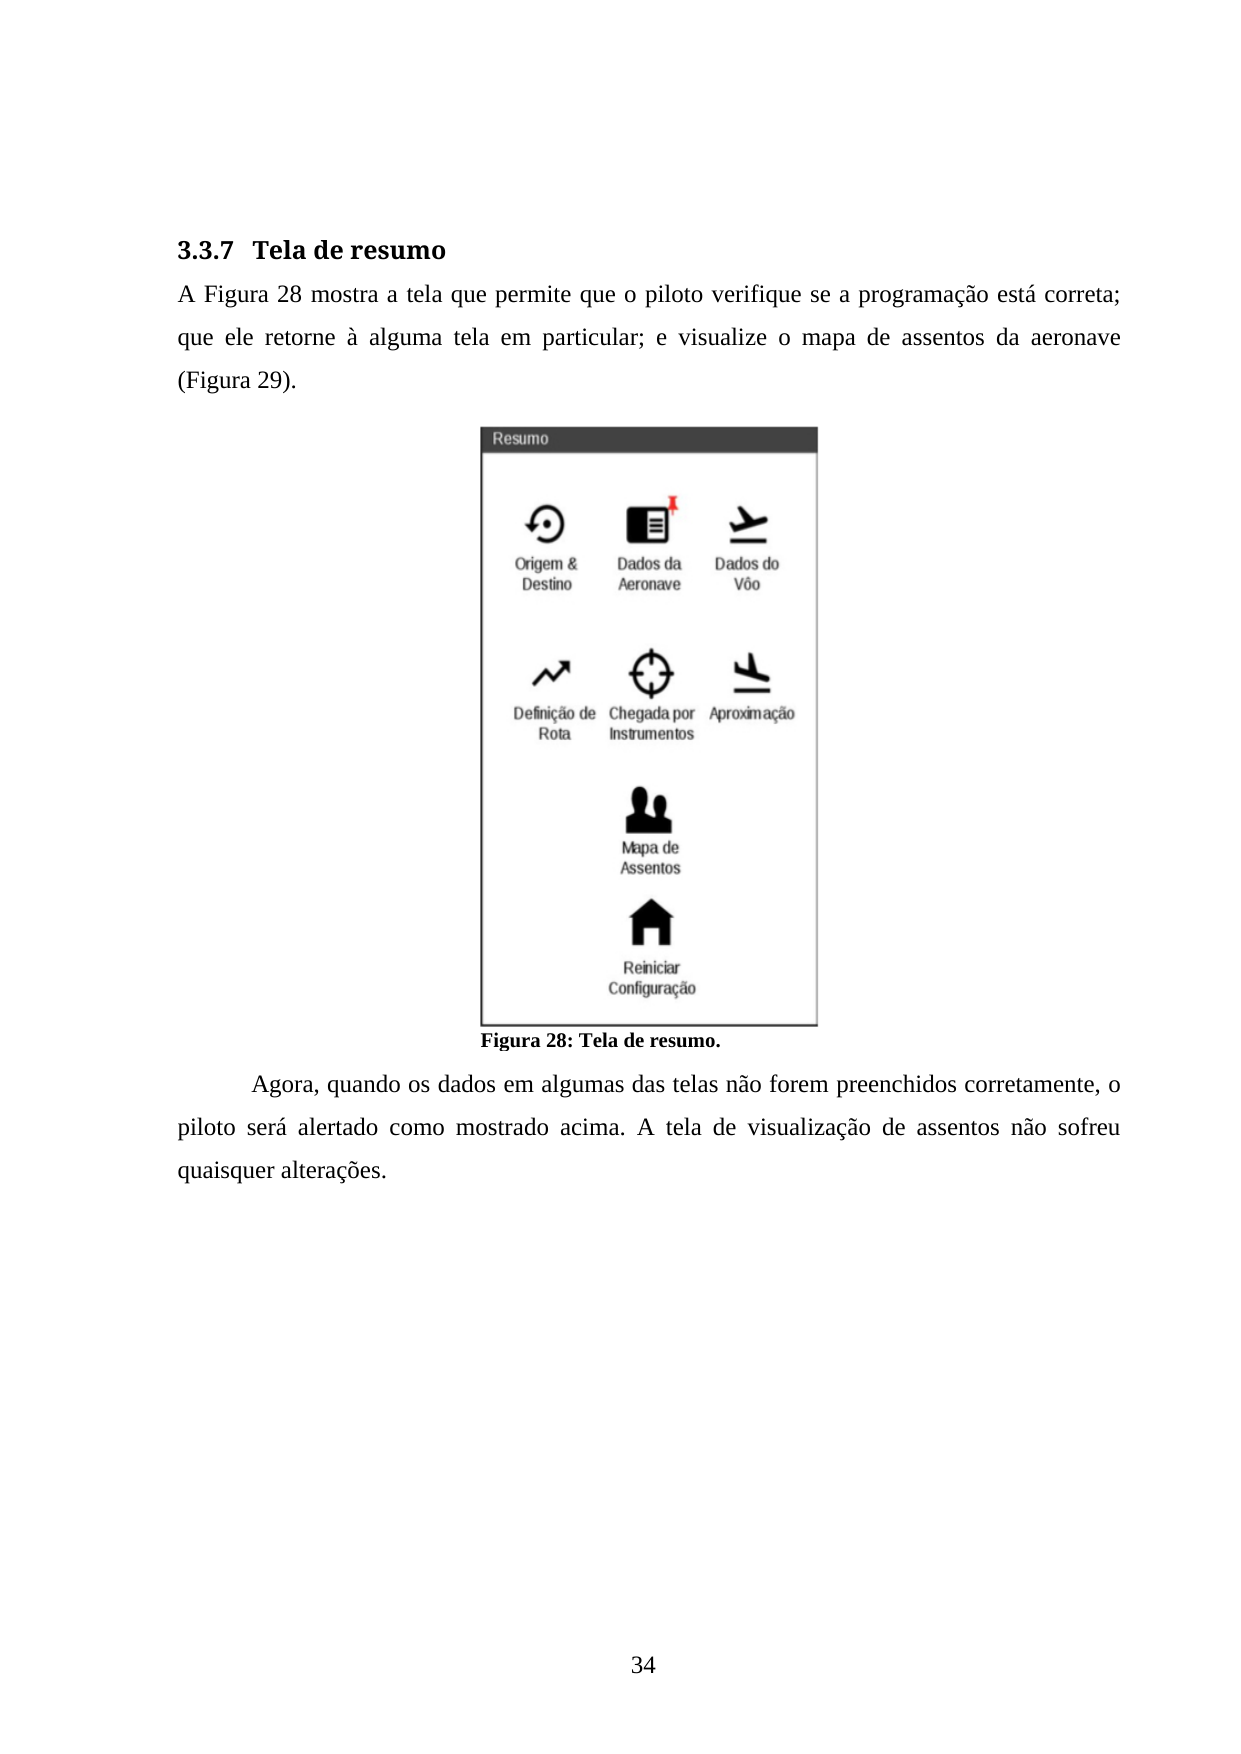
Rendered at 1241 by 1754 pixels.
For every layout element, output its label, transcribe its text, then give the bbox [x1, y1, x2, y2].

text A Figura 28 mostra a tela que permite que o piloto verifique se a programação está correta; que ele retorne à alguma tela em particular; e visualize o mapa de assentos da aeronave (Figura 29). [177, 279, 1122, 394]
text Figura 28: Tela de resumo. [480, 1028, 819, 1051]
text Agora, quando os dados em algumas das telas não forem preenchidos corretamente, o piloto será alertado como mostrado acima. A tela de visualização de assentos não sofreu quaisquer alterações. [177, 1069, 1122, 1184]
subtitle Tela de resumo [177, 233, 1122, 267]
picture [480, 426, 820, 1028]
